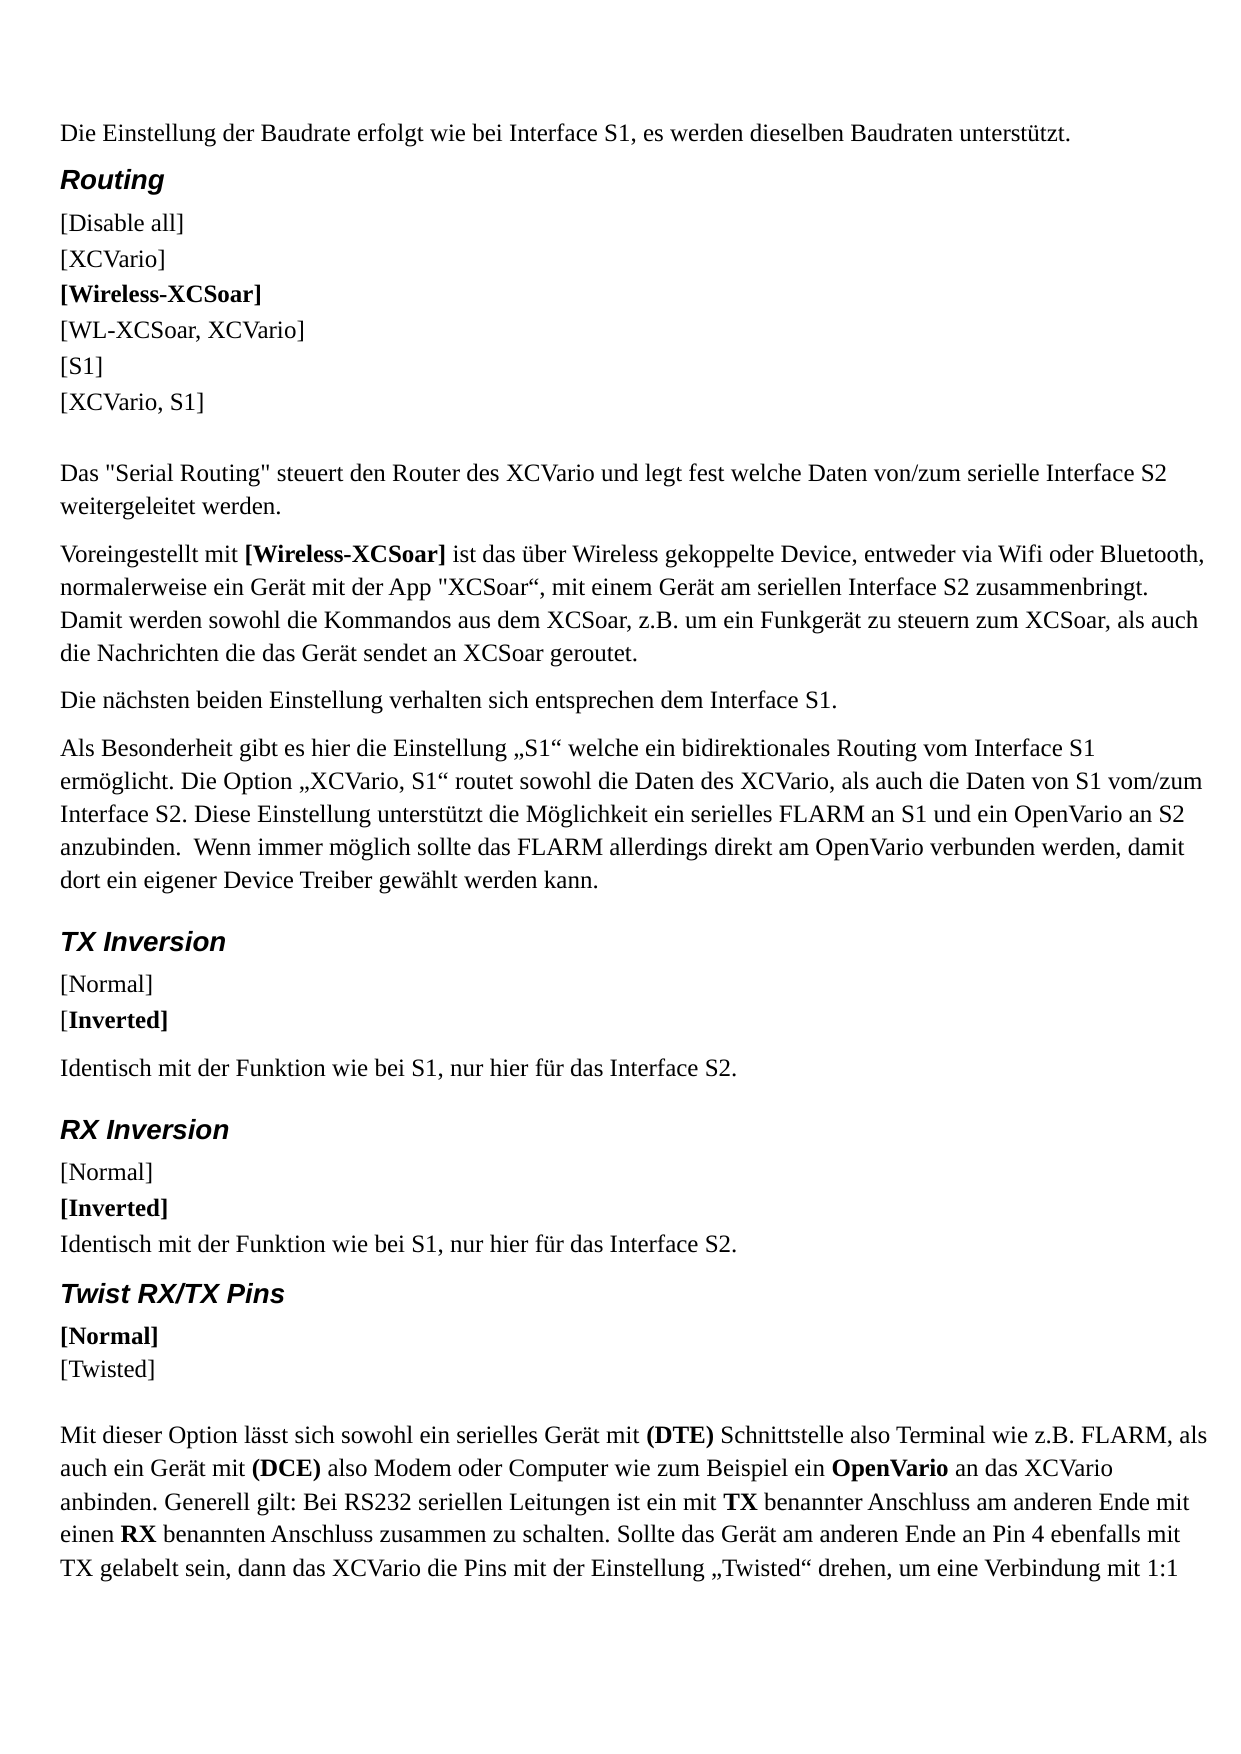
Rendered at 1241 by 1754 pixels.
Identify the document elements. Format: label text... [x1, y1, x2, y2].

text [Twisted] [60, 1354, 1207, 1383]
text Mit dieser Option lässt sich sowohl ein serielles Gerät mit (DTE) Schnittstelle also Terminal wie z.B. FLARM, als auch ein Gerät mit (DCE) also Modem oder Computer wie zum Beispiel ein OpenVario an das XCVario anbinden. Generell gilt: Bei RS232 seriellen Leitungen ist ein mit TX benannter Anschluss am anderen Ende mit einen RX benannten Anschluss zusammen zu schalten. Sollte das Gerät am anderen Ende an Pin 4 ebenfalls mit TX gelabelt sein, dann das XCVario die Pins mit der Einstellung „Twisted“ drehen, um eine Verbindung mit 1:1 [60, 1421, 1207, 1581]
subtitle RX Inversion [60, 1113, 1207, 1145]
text [XCVario] [60, 244, 1207, 272]
text Die nächsten beiden Einstellung verhalten sich entsprechen dem Interface S1. [60, 685, 1207, 714]
text [S1] [60, 351, 1207, 380]
text Identisch mit der Funktion wie bei S1, nur hier für das Interface S2. [60, 1053, 1207, 1082]
subtitle Twist RX/TX Pins [60, 1277, 1207, 1309]
text [Wireless-XCSoar] [60, 279, 1207, 308]
subtitle Routing [60, 164, 1207, 196]
text [Inverted] [60, 1005, 1207, 1034]
text [WL-XCSoar, XCVario] [60, 315, 1207, 344]
text [XCVario, S1] [60, 387, 1207, 415]
text [Disable all] [60, 208, 1207, 237]
text Die Einstellung der Baudrate erfolgt wie bei Interface S1, es werden dieselben Baudraten unterstützt. [60, 118, 1207, 147]
text [Inverted] [60, 1193, 1207, 1222]
text [Normal] [60, 969, 1207, 998]
text Identisch mit der Funktion wie bei S1, nur hier für das Interface S2. [60, 1229, 1207, 1258]
subtitle TX Inversion [60, 925, 1207, 957]
text Als Besonderheit gibt es hier die Einstellung „S1“ welche ein bidirektionales Routing vom Interface S1 ermöglicht. Die Option „XCVario, S1“ routet sowohl die Daten des XCVario, als auch die Daten von S1 vom/zum Interface S2. Diese Einstellung unterstützt die Möglichkeit ein serielles FLARM an S1 und ein OpenVario an S2 anzubinden. Wenn immer möglich sollte das FLARM allerdings direkt am OpenVario verbunden werden, damit dort ein eigener Device Treiber gewählt werden kann. [60, 733, 1207, 894]
text [Normal] [60, 1321, 1207, 1350]
text [Normal] [60, 1157, 1207, 1186]
text Voreingestellt mit [Wireless-XCSoar] ist das über Wireless gekoppelte Device, entweder via Wifi oder Bluetooth, normalerweise ein Gerät mit der App "XCSoar“, mit einem Gerät am seriellen Interface S2 zusammenbringt. Damit werden sowohl die Kommandos aus dem XCSoar, z.B. um ein Funkgerät zu steuern zum XCSoar, als auch die Nachrichten die das Gerät sendet an XCSoar geroutet. [60, 539, 1207, 667]
text Das "Serial Routing" steuert den Router des XCVario und legt fest welche Daten von/zum serielle Interface S2 weitergeleitet werden. [60, 458, 1207, 520]
